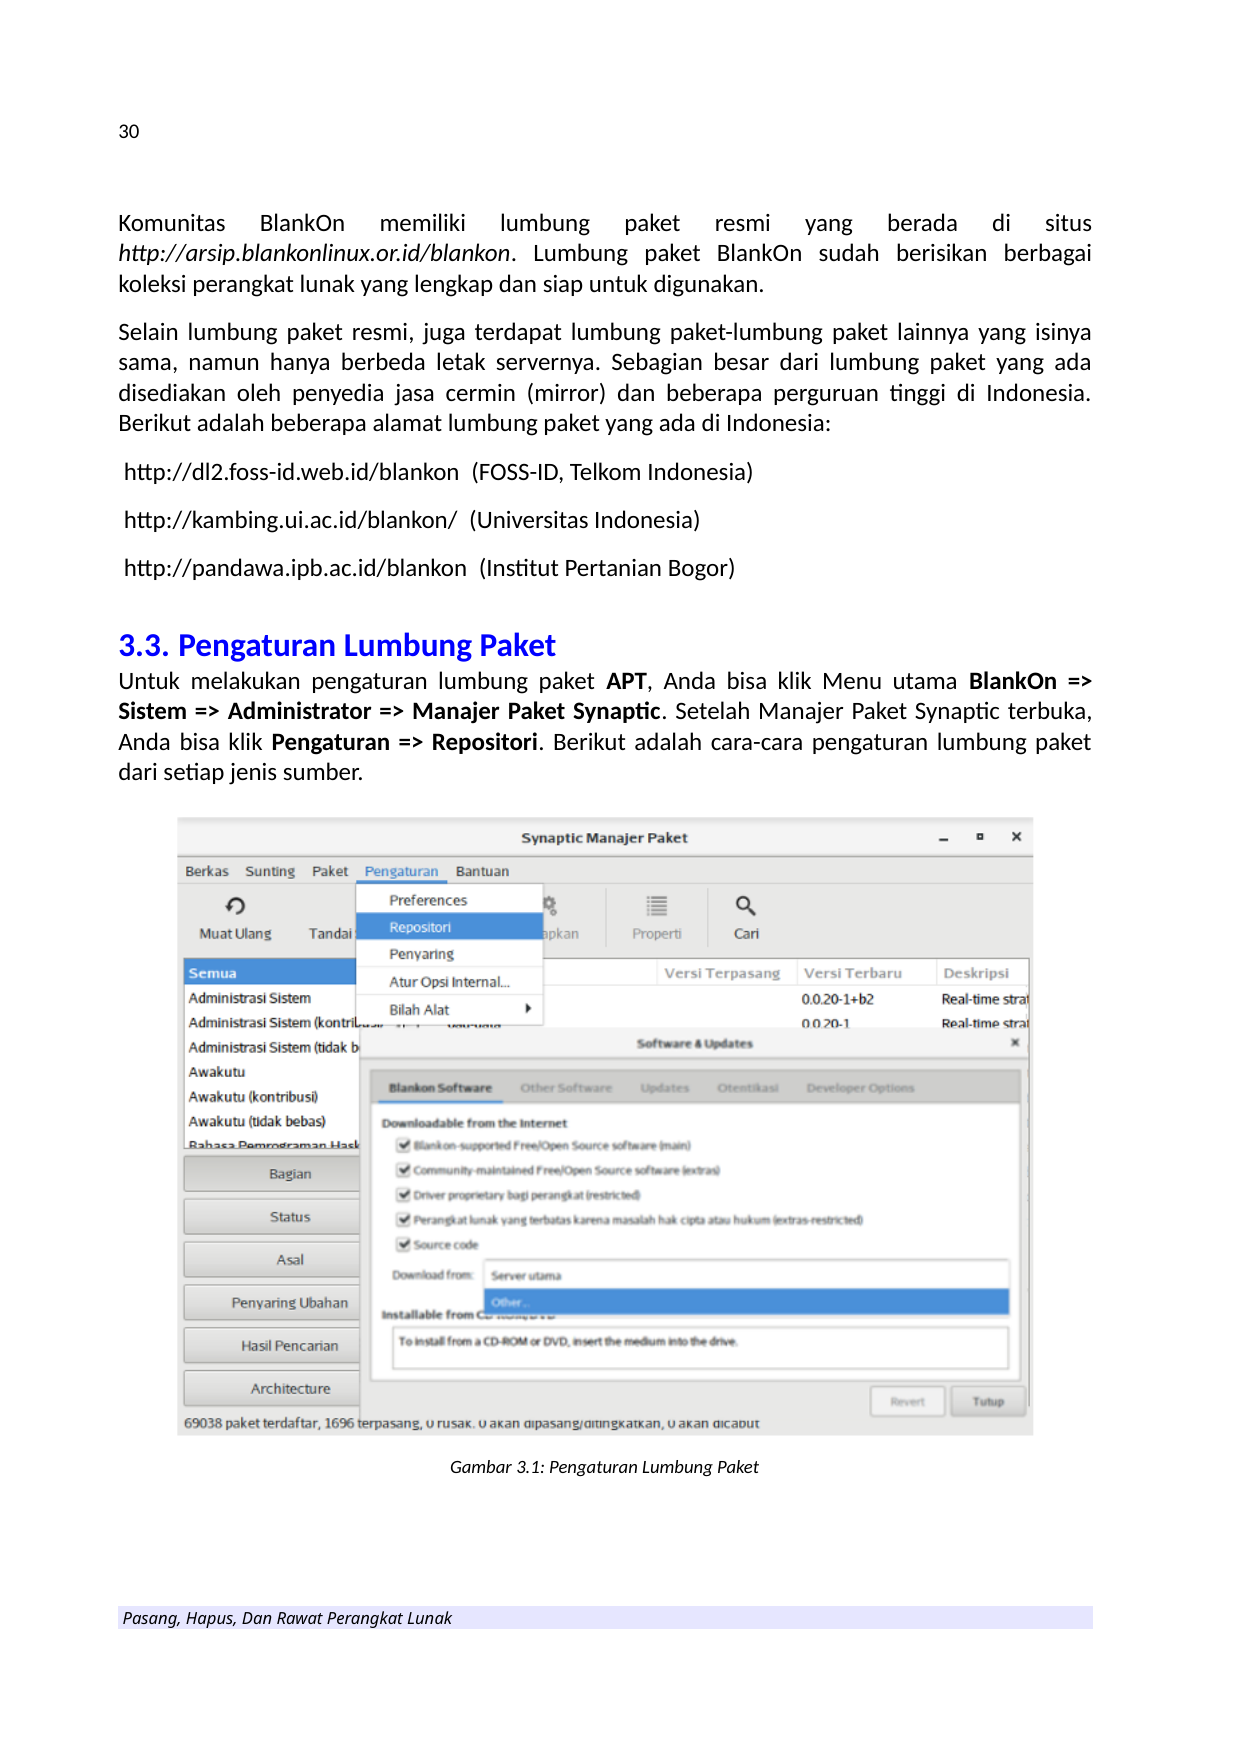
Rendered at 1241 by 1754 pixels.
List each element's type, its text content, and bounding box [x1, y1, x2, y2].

picture [177, 817, 1034, 1437]
text http://dl2.foss-id.web.id/blankon (FOSS-ID, Telkom Indonesia) [118, 456, 1093, 486]
text Gambar 3.1: Pengaturan Lumbung Paket [177, 1437, 1033, 1478]
text Komunitas BlankOn memiliki lumbung paket resmi yang berada di situs http://arsip.blankonlinux.or.id/blankon. Lumbung paket BlankOn sudah berisikan berbagai koleksi perangkat lunak yang lengkap dan siap untuk digunakan. [118, 207, 1093, 298]
text http://kambing.ui.ac.id/blankon/ (Universitas Indonesia) [118, 504, 1093, 534]
text Selain lumbung paket resmi, juga terdapat lumbung paket-lumbung paket lainnya yang isinya sama, namun hanya berbeda letak servernya. Sebagian besar dari lumbung paket yang ada disediakan oleh penyedia jasa cermin (mirror) dan beberapa perguruan tinggi di Indonesia. Berikut adalah beberapa alamat lumbung paket yang ada di Indonesia: [118, 316, 1093, 438]
subtitle Pengaturan Lumbung Paket [118, 624, 1093, 665]
text http://pandawa.ipb.ac.id/blankon (Institut Pertanian Bogor) [118, 552, 1093, 583]
text Untuk melakukan pengaturan lumbung paket APT, Anda bisa klik Menu utama BlankOn => Sistem => Administrator => Manajer Paket Synaptic. Setelah Manajer Paket Synaptic terbuka, Anda bisa klik Pengaturan => Repositori. Berikut adalah cara-cara pengaturan lumbung paket dari setiap jenis sumber. [118, 665, 1093, 787]
